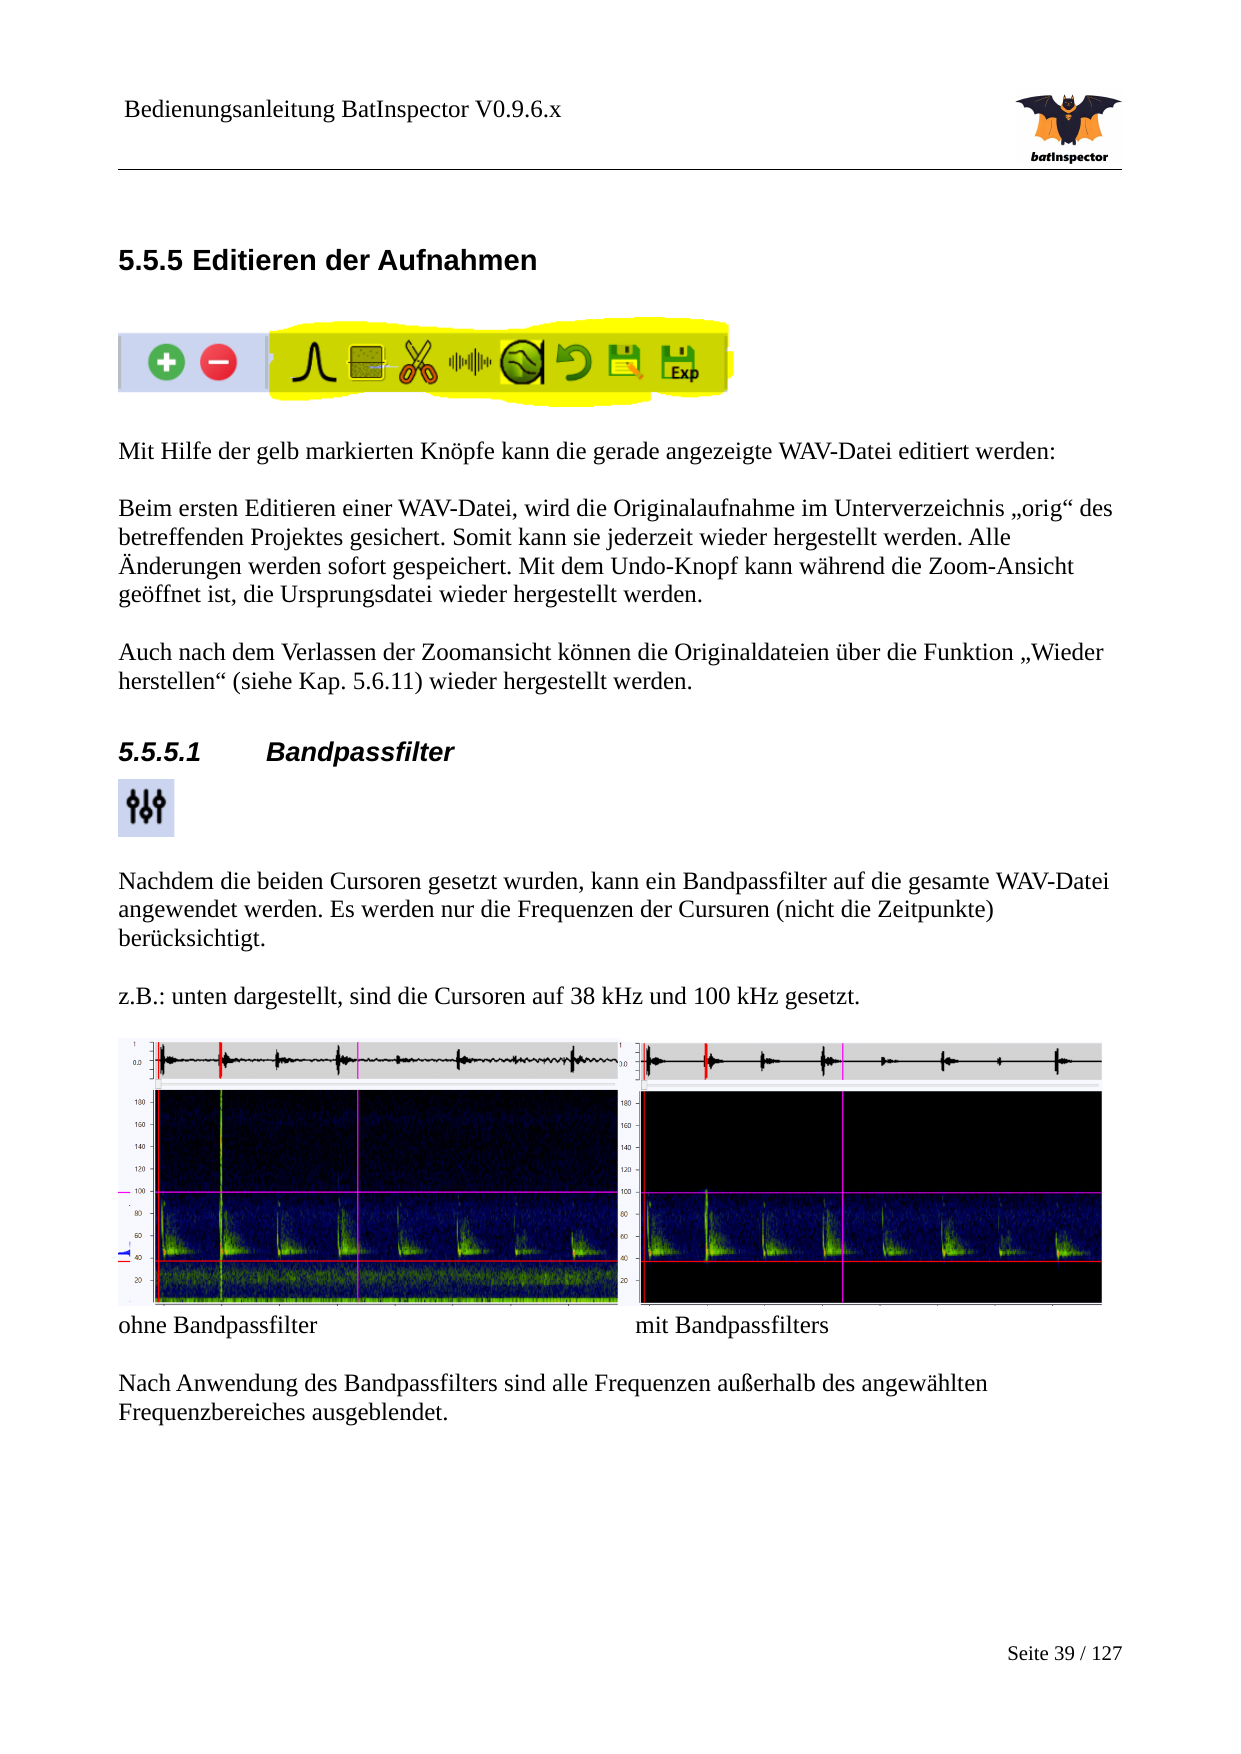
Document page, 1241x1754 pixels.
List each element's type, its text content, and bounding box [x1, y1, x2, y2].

subtitle Editieren der Aufnahmen [118, 243, 1122, 276]
text Mit Hilfe der gelb markierten Knöpfe kann die gerade angezeigte WAV-Datei editiert werden: [118, 436, 1122, 464]
text ohne Bandpassfilter mit Bandpassfilters [118, 1311, 1122, 1339]
picture [1015, 88, 1125, 165]
picture [118, 1038, 1103, 1306]
picture [118, 317, 734, 407]
text Beim ersten Editieren einer WAV-Datei, wird die Originalaufnahme im Unterverzeichnis „orig“ des betreffenden Projektes gesichert. Somit kann sie jederzeit wieder hergestellt werden. Alle Änderungen werden sofort gespeichert. Mit dem Undo-Knopf kann während die Zoom-Ansicht geöffnet ist, die Ursprungsdatei wieder hergestellt werden. [118, 493, 1122, 608]
picture [118, 779, 175, 837]
text z.B.: unten dargestellt, sind die Cursoren auf 38 kHz und 100 kHz gesetzt. [118, 981, 1122, 1009]
subtitle Bandpassfilter [118, 736, 1122, 767]
text Auch nach dem Verlassen der Zoomansicht können die Originaldateien über die Funktion „Wieder herstellen“ (siehe Kap. 5.6.11) wieder hergestellt werden. [118, 637, 1122, 694]
text Nachdem die beiden Cursoren gesetzt wurden, kann ein Bandpassfilter auf die gesamte WAV-Datei angewendet werden. Es werden nur die Frequenzen der Cursuren (nicht die Zeitpunkte) berücksichtigt. [118, 866, 1122, 952]
text Nach Anwendung des Bandpassfilters sind alle Frequenzen außerhalb des angewählten Frequenzbereiches ausgeblendet. [118, 1368, 1122, 1426]
